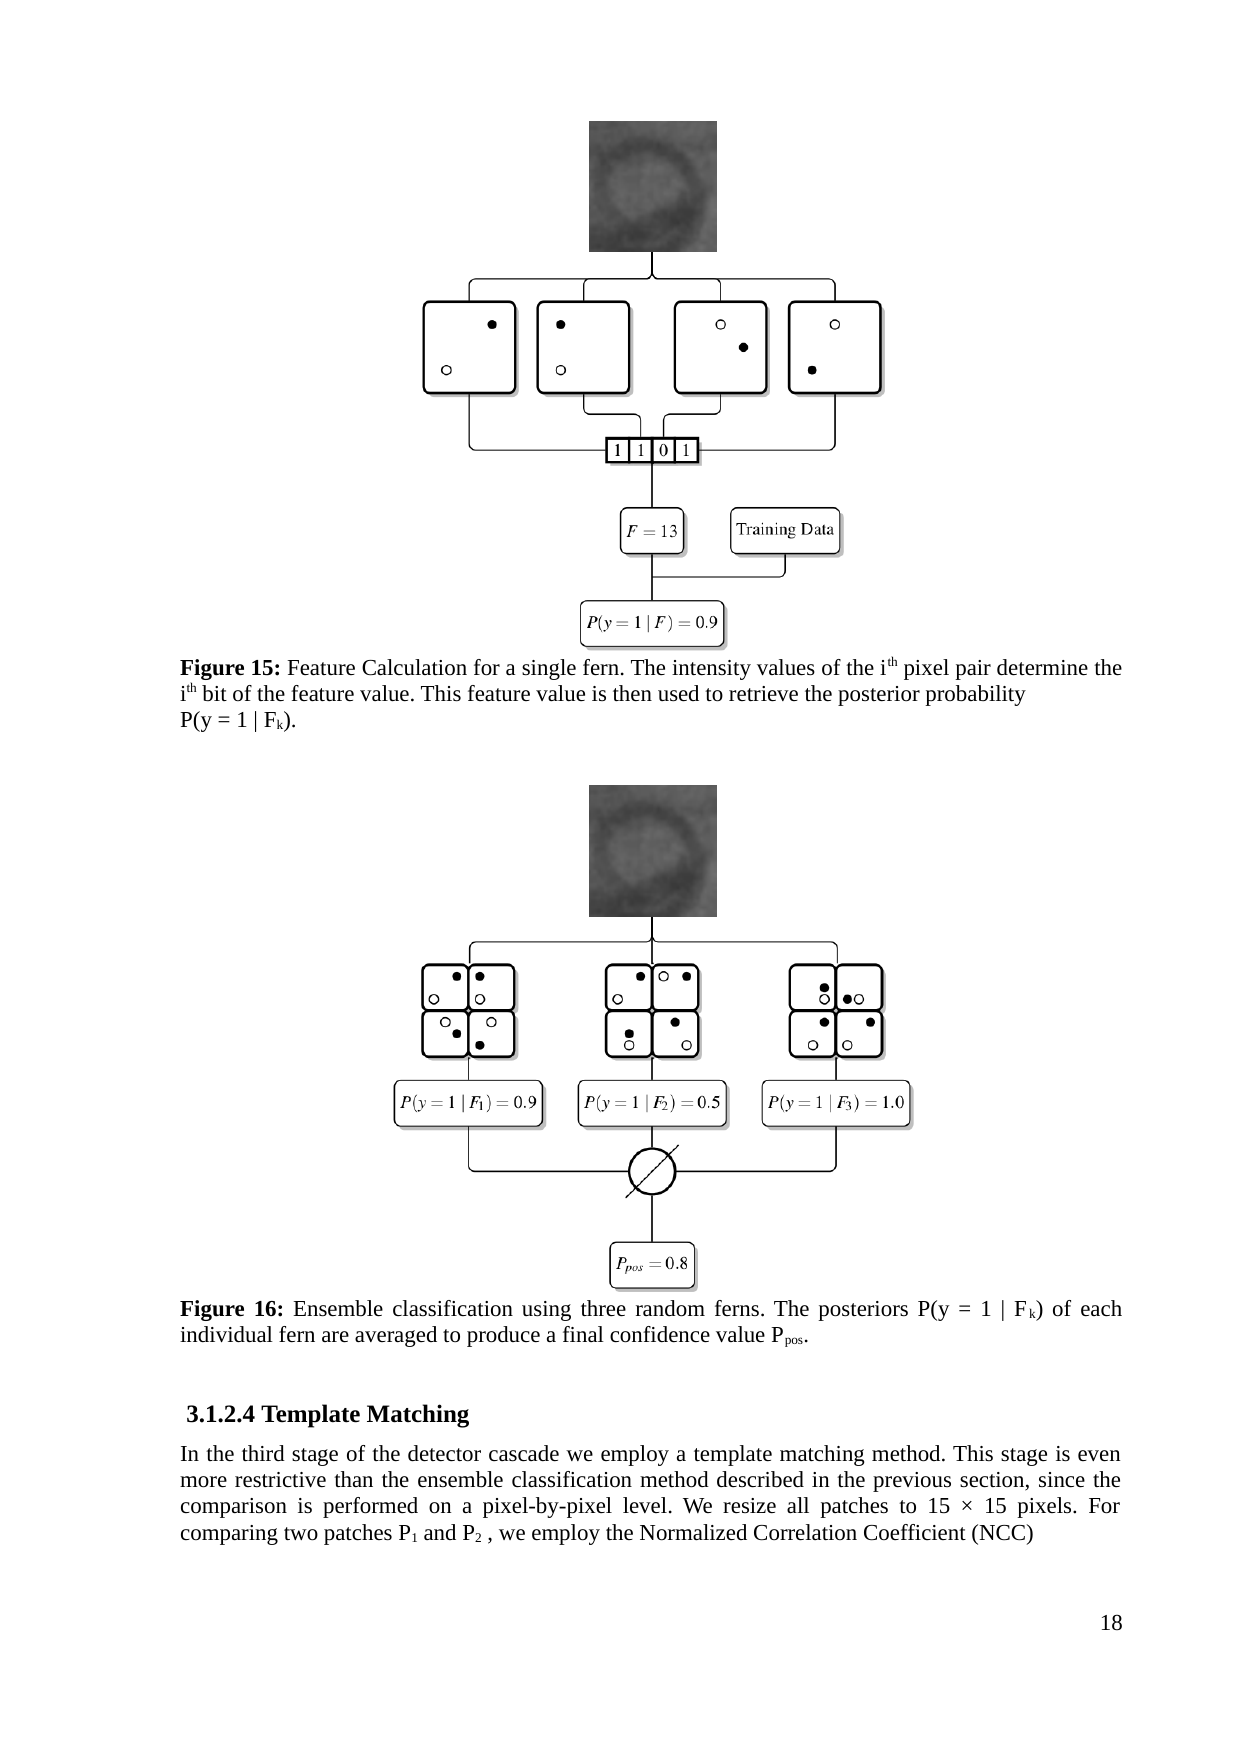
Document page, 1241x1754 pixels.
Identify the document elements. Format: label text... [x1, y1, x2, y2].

table_header [180, 785, 589, 1294]
table_header [180, 118, 1122, 653]
table_cell Figure 15: Feature Calculation for a single fern. The intensity values of the ith pixel pair determine the ith bit of the feature value. This feature value is then used to retrieve the posterior probability P(y = 1 | Fk). [180, 654, 1122, 733]
text In the third stage of the detector cascade we employ a template matching method. This stage is even more restrictive than the ensemble classification method described in the previous section, since the comparison is performed on a pixel-by-pixel level. We resize all patches to 15 × 15 pixels. For comparing two patches P1 and P2 , we employ the Normalized Correlation Coefficient (NCC) [180, 1440, 1122, 1545]
subtitle Template Matching [180, 1399, 1122, 1427]
picture [413, 121, 889, 654]
picture [382, 785, 920, 1295]
table_header [717, 785, 1122, 1294]
table_cell Figure 16: Ensemble classification using three random ferns. The posteriors P(y = 1 | Fk) of each individual fern are averaged to produce a final confidence value Ppos. [180, 1295, 1122, 1347]
